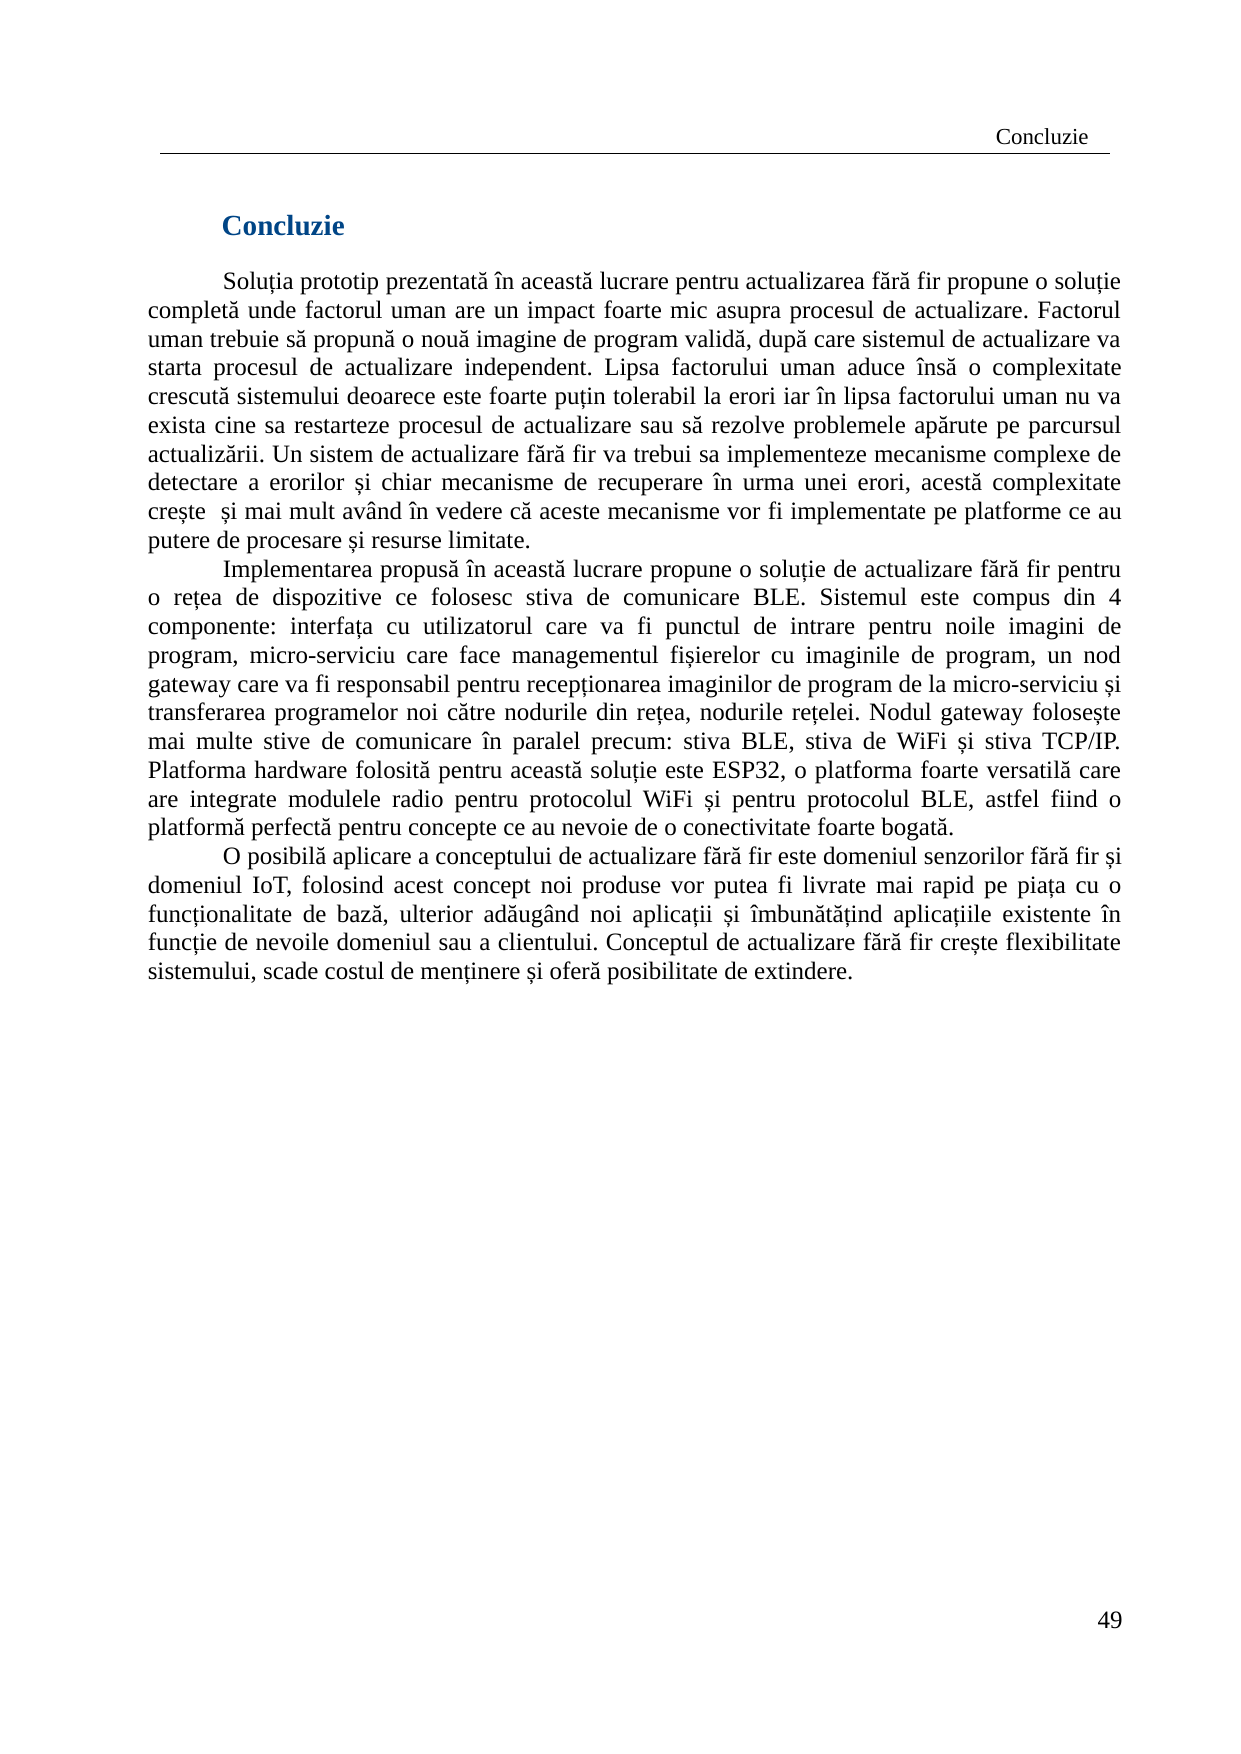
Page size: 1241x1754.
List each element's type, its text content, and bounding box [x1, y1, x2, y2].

subtitle Concluzie [221, 208, 1122, 241]
text Implementarea propusă în această lucrare propune o soluție de actualizare fără fir pentru o rețea de dispozitive ce folosesc stiva de comunicare BLE. Sistemul este compus din 4 componente: interfața cu utilizatorul care va fi punctul de intrare pentru noile imagini de program, micro-serviciu care face managementul fișierelor cu imaginile de program, un nod gateway care va fi responsabil pentru recepționarea imaginilor de program de la micro-serviciu și transferarea programelor noi către nodurile din rețea, nodurile rețelei. Nodul gateway folosește mai multe stive de comunicare în paralel precum: stiva BLE, stiva de WiFi și stiva TCP/IP. Platforma hardware folosită pentru această soluție este ESP32, o platforma foarte versatilă care are integrate modulele radio pentru protocolul WiFi și pentru protocolul BLE, astfel fiind o platformă perfectă pentru concepte ce au nevoie de o conectivitate foarte bogată. [148, 554, 1122, 841]
text Soluția prototip prezentată în această lucrare pentru actualizarea fără fir propune o soluție completă unde factorul uman are un impact foarte mic asupra procesul de actualizare. Factorul uman trebuie să propună o nouă imagine de program validă, după care sistemul de actualizare va starta procesul de actualizare independent. Lipsa factorului uman aduce însă o complexitate crescută sistemului deoarece este foarte puțin tolerabil la erori iar în lipsa factorului uman nu va exista cine sa restarteze procesul de actualizare sau să rezolve problemele apărute pe parcursul actualizării. Un sistem de actualizare fără fir va trebui sa implementeze mecanisme complexe de detectare a erorilor și chiar mecanisme de recuperare în urma unei erori, acestă complexitate crește și mai mult având în vedere că aceste mecanisme vor fi implementate pe platforme ce au putere de procesare și resurse limitate. [148, 266, 1122, 554]
text O posibilă aplicare a conceptului de actualizare fără fir este domeniul senzorilor fără fir și domeniul IoT, folosind acest concept noi produse vor putea fi livrate mai rapid pe piața cu o funcționalitate de bază, ulterior adăugând noi aplicații și îmbunătățind aplicațiile existente în funcție de nevoile domeniul sau a clientului. Conceptul de actualizare fără fir crește flexibilitate sistemului, scade costul de menținere și oferă posibilitate de extindere. [148, 841, 1122, 985]
